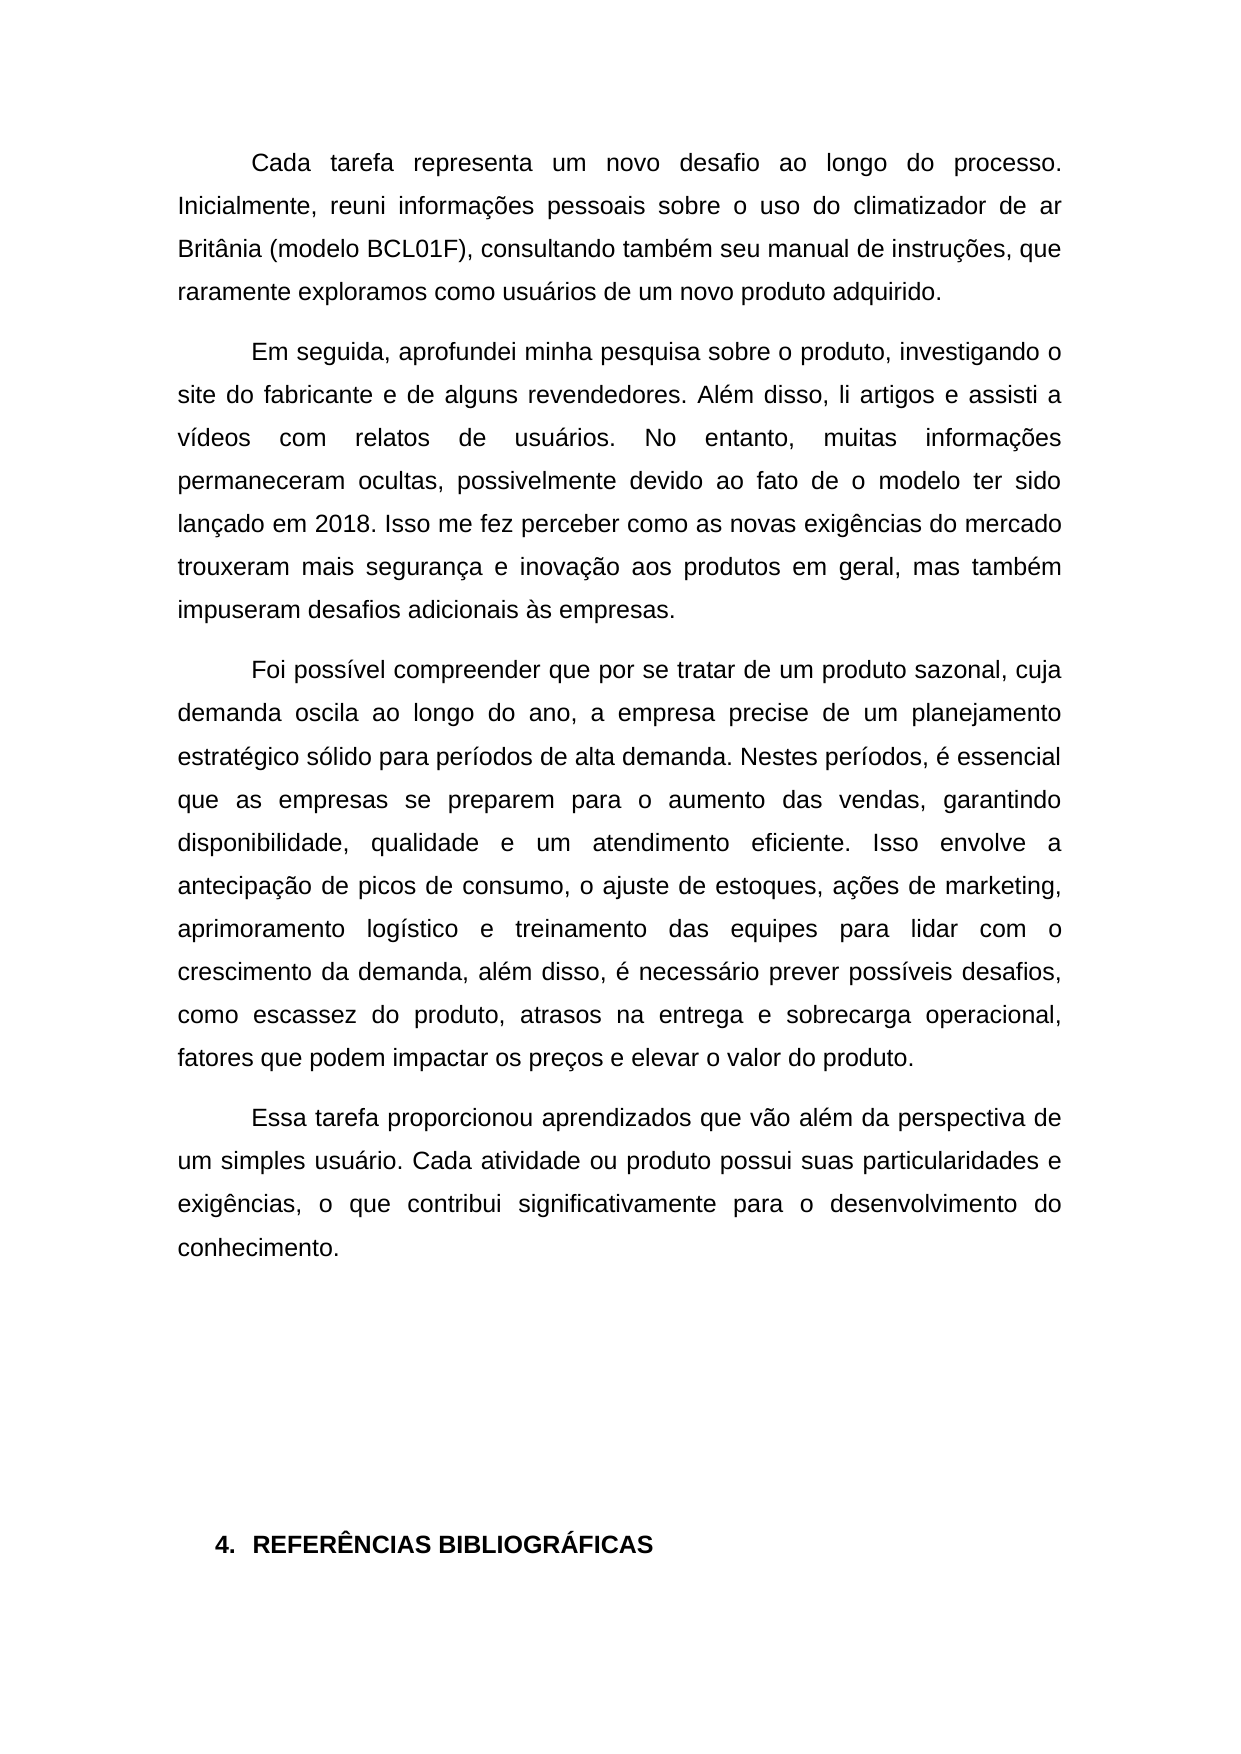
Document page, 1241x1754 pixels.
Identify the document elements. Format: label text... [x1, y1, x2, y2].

text Foi possível compreender que por se tratar de um produto sazonal, cuja demanda oscila ao longo do ano, a empresa precise de um planejamento estratégico sólido para períodos de alta demanda. Nestes períodos, é essencial que as empresas se preparem para o aumento das vendas, garantindo disponibilidade, qualidade e um atendimento eficiente. Isso envolve a antecipação de picos de consumo, o ajuste de estoques, ações de marketing, aprimoramento logístico e treinamento das equipes para lidar com o crescimento da demanda, além disso, é necessário prever possíveis desafios, como escassez do produto, atrasos na entrega e sobrecarga operacional, fatores que podem impactar os preços e elevar o valor do produto. [177, 655, 1063, 1072]
text Cada tarefa representa um novo desafio ao longo do processo. Inicialmente, reuni informações pessoais sobre o uso do climatizador de ar Britânia (modelo BCL01F), consultando também seu manual de instruções, que raramente exploramos como usuários de um novo produto adquirido. [177, 148, 1063, 306]
subtitle REFERÊNCIAS BIBLIOGRÁFICAS [215, 1530, 1063, 1559]
text Em seguida, aprofundei minha pesquisa sobre o produto, investigando o site do fabricante e de alguns revendedores. Além disso, li artigos e assisti a vídeos com relatos de usuários. No entanto, muitas informações permaneceram ocultas, possivelmente devido ao fato de o modelo ter sido lançado em 2018. Isso me fez perceber como as novas exigências do mercado trouxeram mais segurança e inovação aos produtos em geral, mas também impuseram desafios adicionais às empresas. [177, 337, 1063, 624]
text Essa tarefa proporcionou aprendizados que vão além da perspectiva de um simples usuário. Cada atividade ou produto possui suas particularidades e exigências, o que contribui significativamente para o desenvolvimento do conhecimento. [177, 1103, 1063, 1261]
